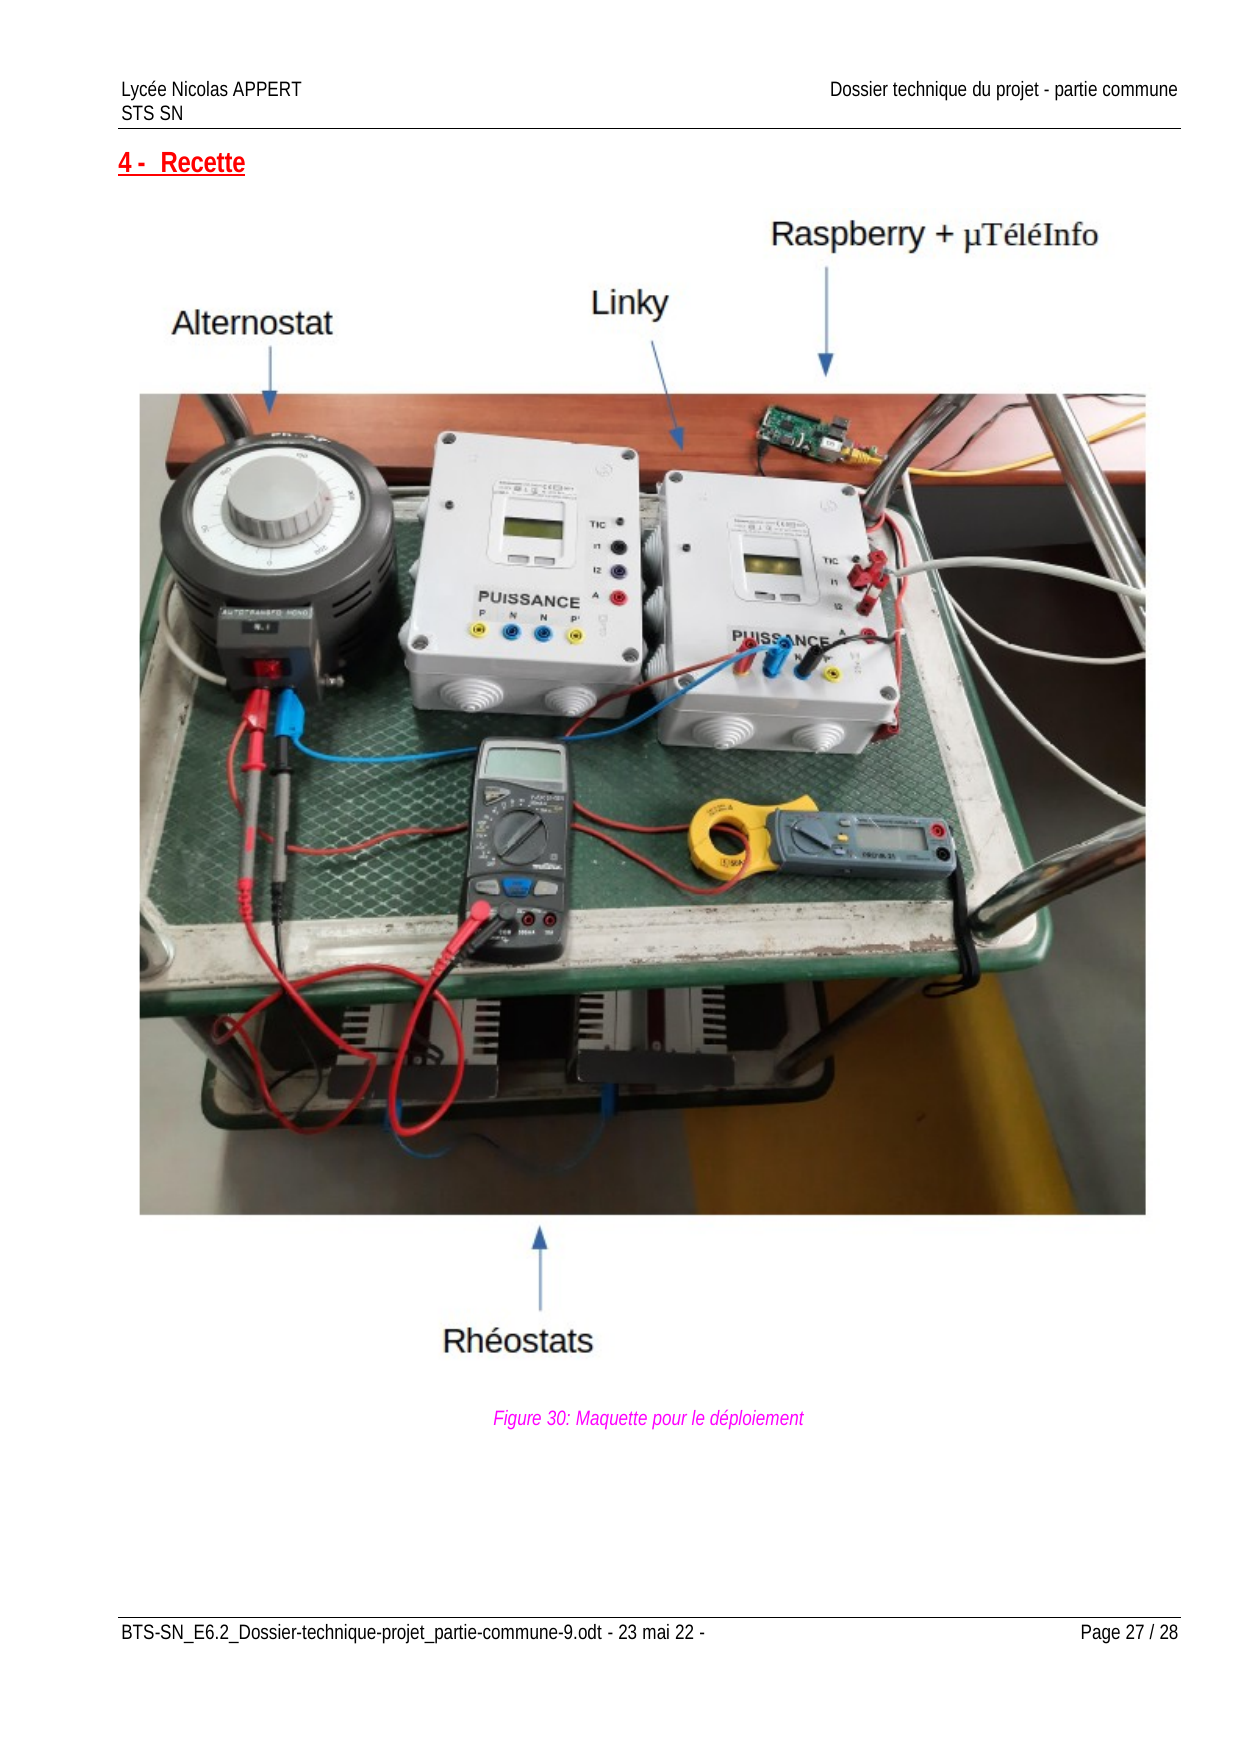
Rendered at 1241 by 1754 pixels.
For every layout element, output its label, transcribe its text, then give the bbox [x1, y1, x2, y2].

subtitle Recette [118, 145, 1181, 178]
text Figure 30: Maquette pour le déploiement [139, 1406, 1160, 1430]
picture [139, 208, 1160, 1406]
